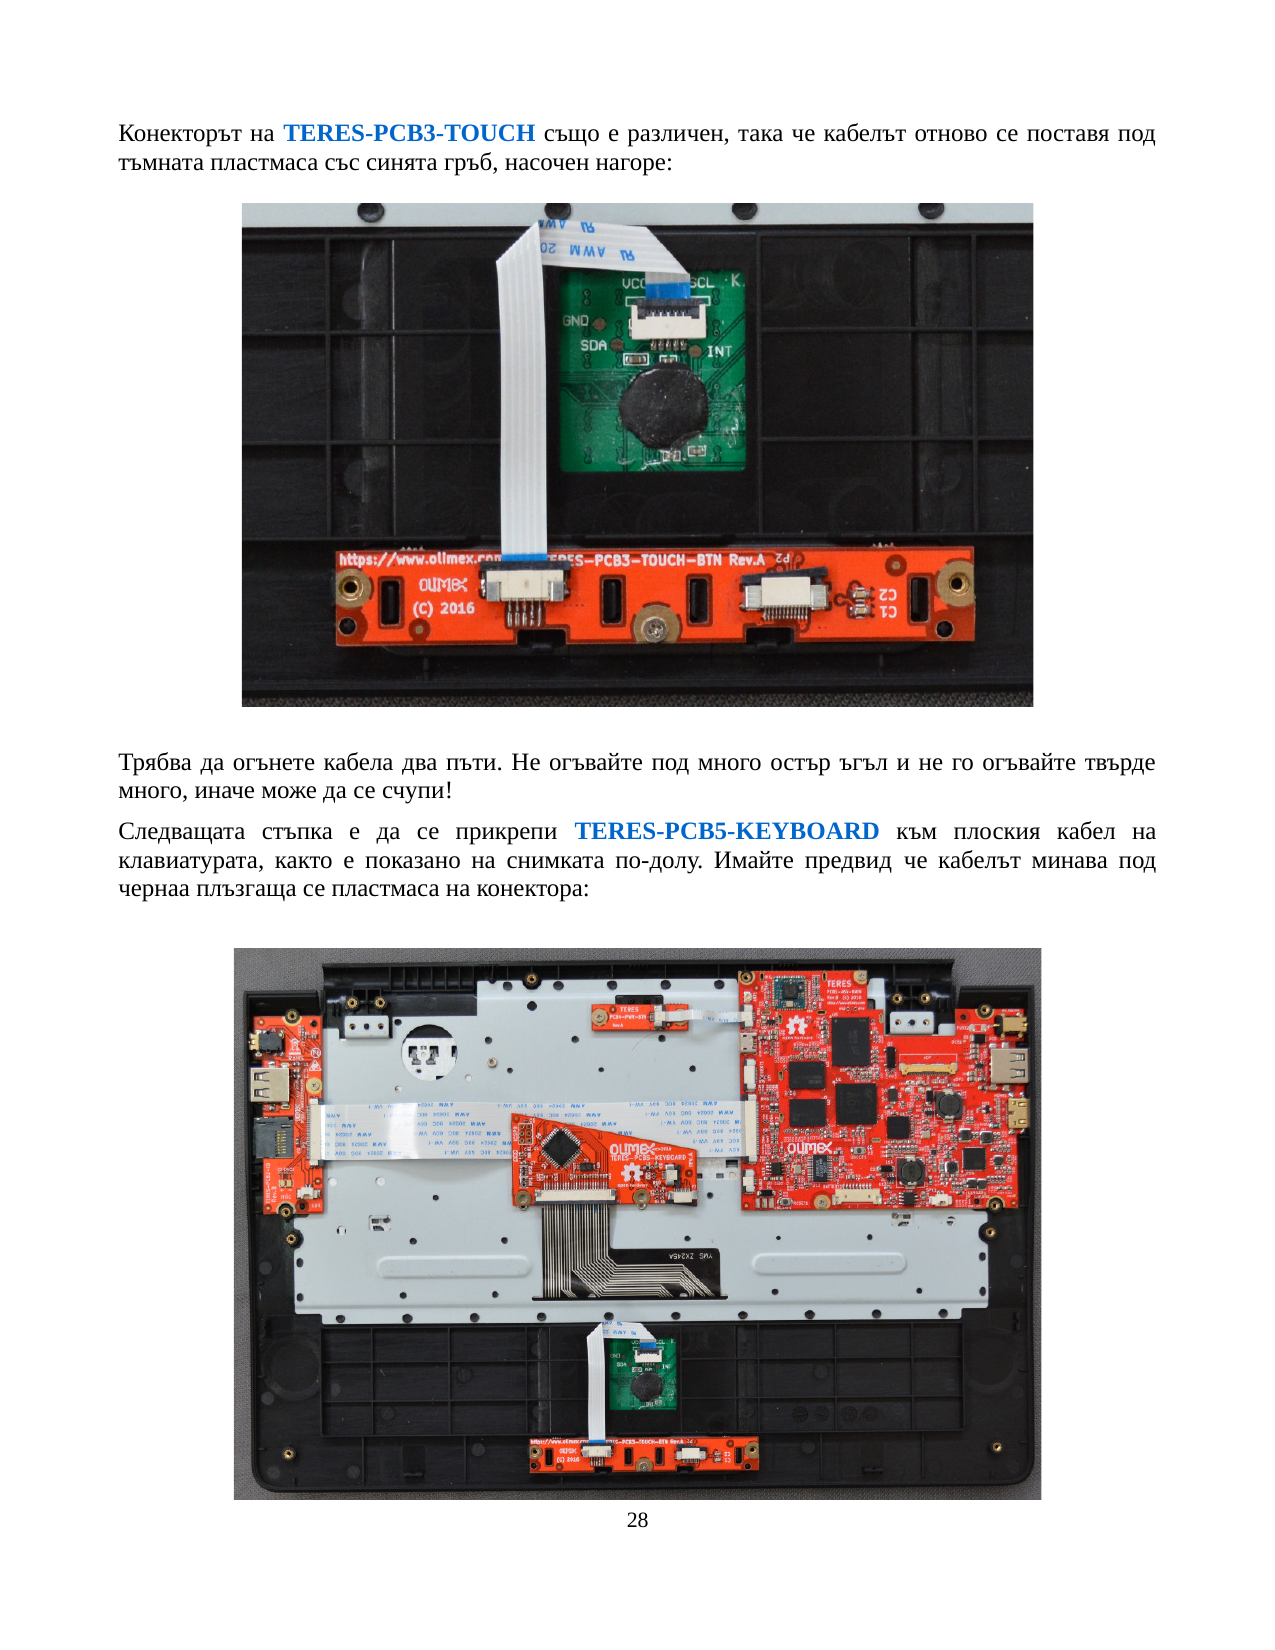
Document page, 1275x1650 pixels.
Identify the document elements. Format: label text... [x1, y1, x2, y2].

text Трябва да огънете кабела два пъти. Не огъвайте под много остър ъгъл и не го огъвайте твърде много, иначе може да се счупи! [118, 747, 1157, 804]
picture [233, 948, 1042, 1500]
text Конекторът на TERES-PCB3-TOUCH също е различен, така че кабелът отново се поставя под тъмната пластмаса със синята гръб, насочен нагоре: [118, 118, 1157, 176]
text Следващата стъпка е да се прикрепи TERES-PCB5-KEYBOARD към плоския кабел на клавиатурата, както е показано на снимката по-долу. Имайте предвид че кабелът минава под чернаа плъзгаща се пластмаса на конектора: [118, 816, 1157, 902]
picture [241, 203, 1034, 707]
